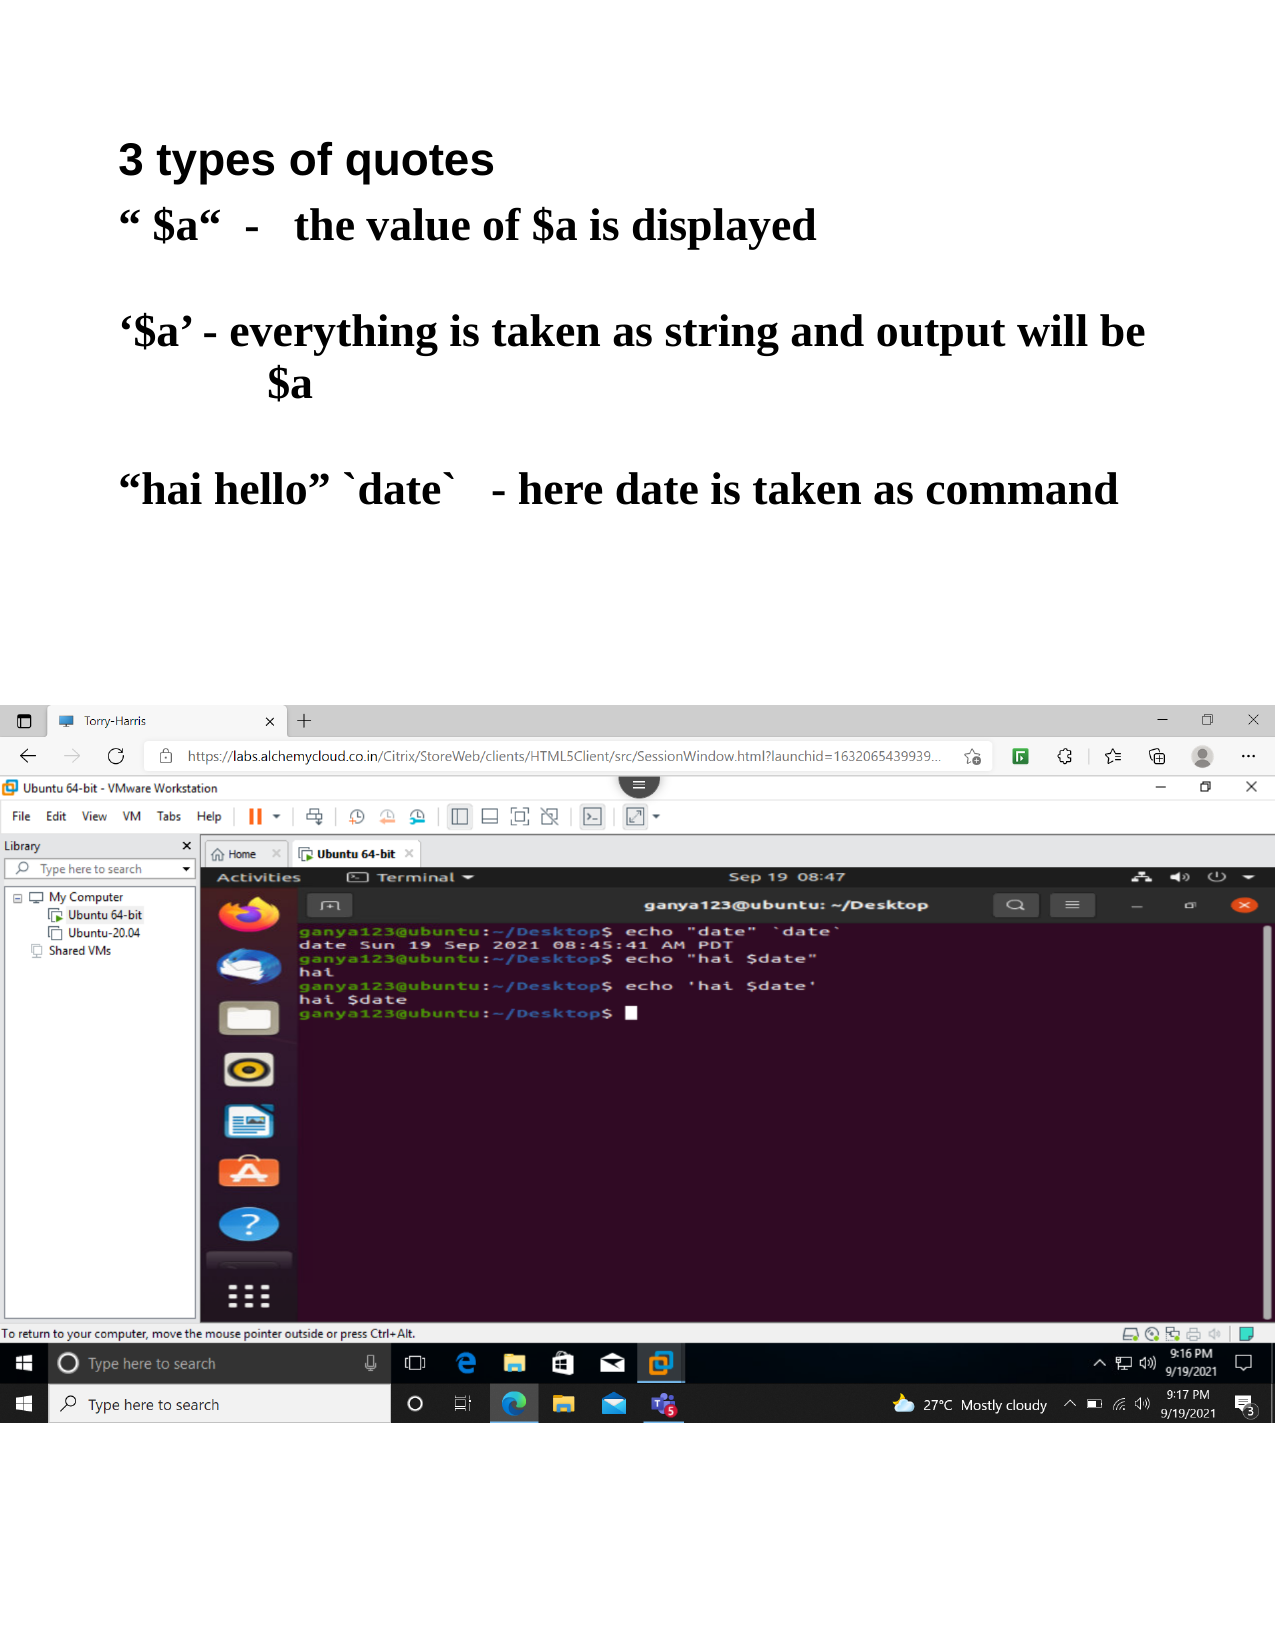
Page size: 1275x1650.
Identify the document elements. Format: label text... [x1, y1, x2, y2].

picture [0, 705, 1275, 1423]
text “ $a“ - the value of $a is displayed [118, 198, 1157, 251]
text $a [118, 356, 1157, 409]
text ‘$a’ - everything is taken as string and output will be [118, 303, 1157, 356]
subtitle 3 types of quotes [118, 133, 1157, 185]
text “hai hello” `date` - here date is taken as command [118, 461, 1157, 514]
